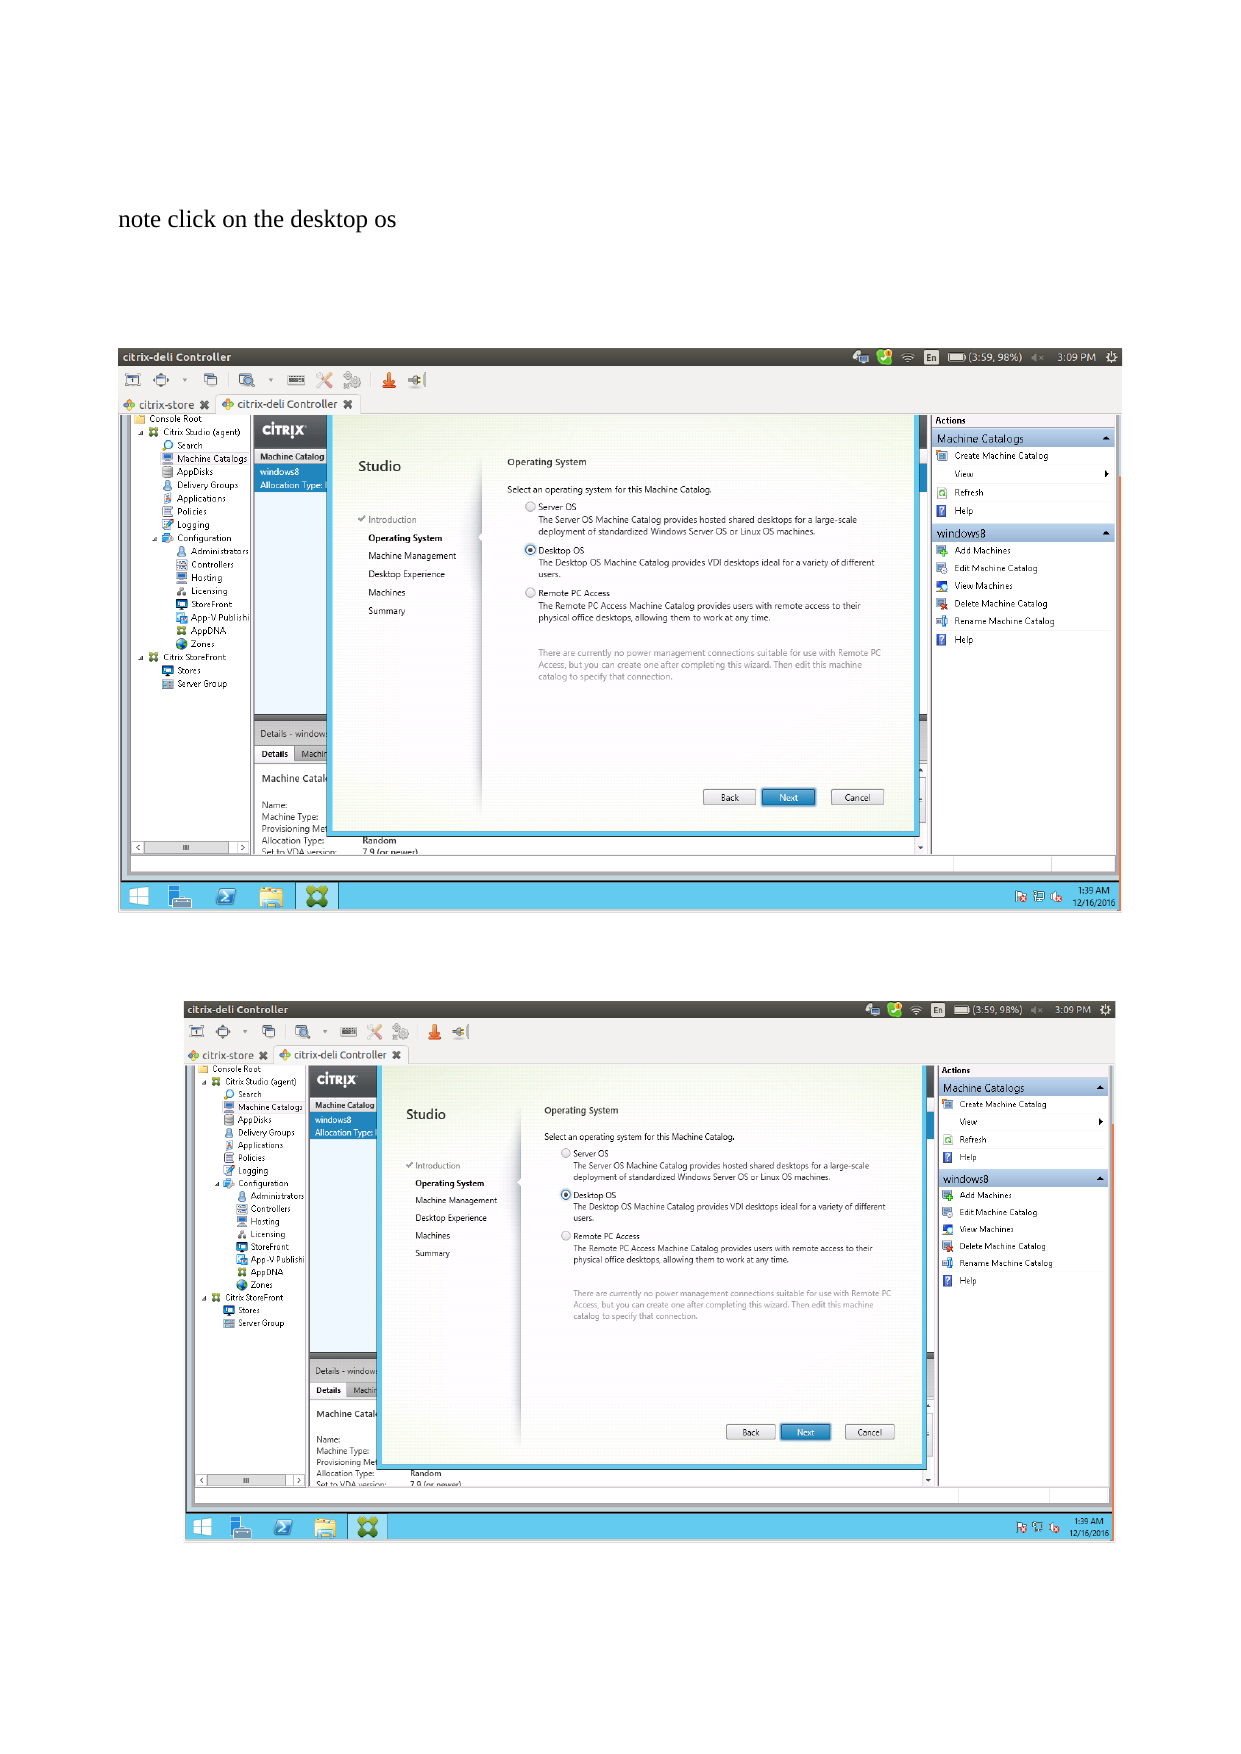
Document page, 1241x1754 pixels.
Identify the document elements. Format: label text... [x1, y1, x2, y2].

text note click on the desktop os [118, 204, 1122, 233]
picture [183, 1001, 1116, 1543]
picture [118, 348, 1123, 913]
